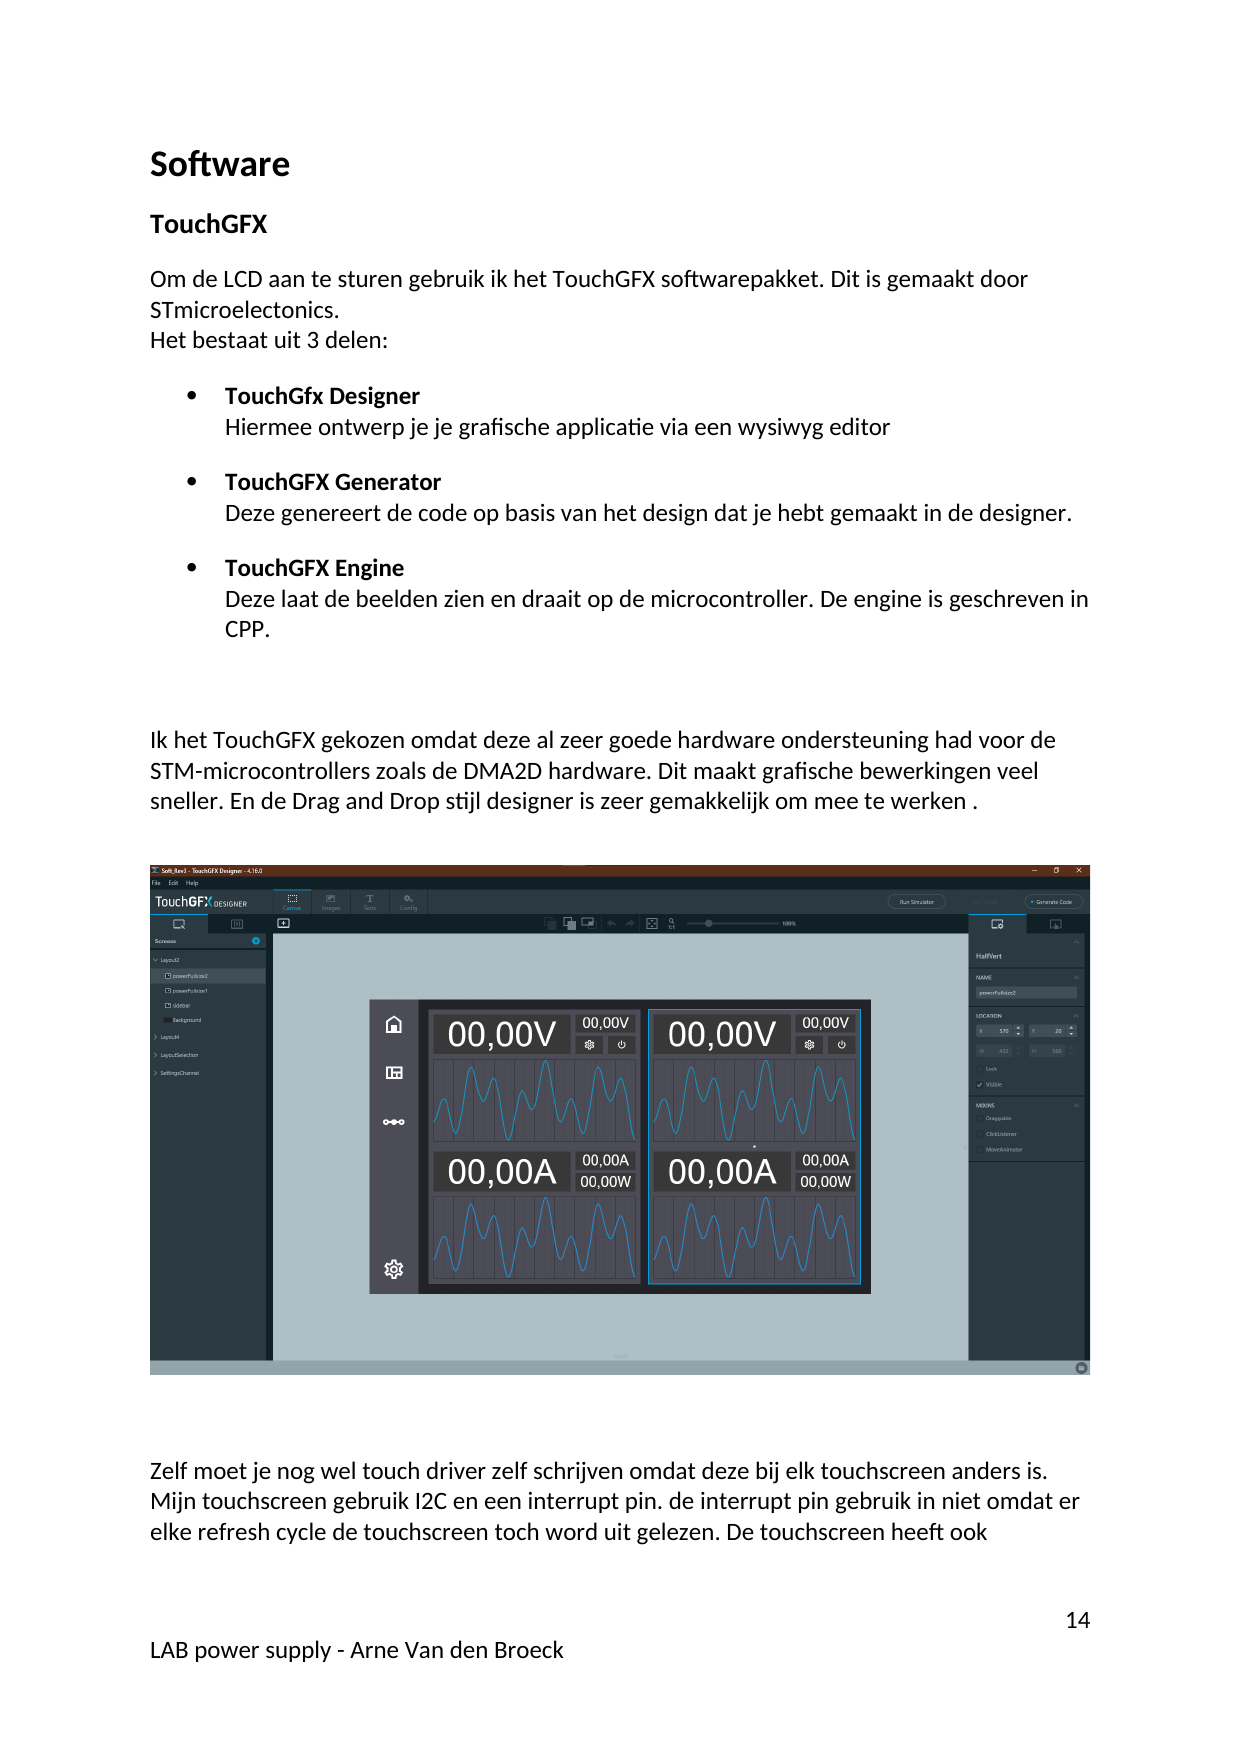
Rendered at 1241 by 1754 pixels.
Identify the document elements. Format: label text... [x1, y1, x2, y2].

subtitle TouchGFX [150, 206, 1090, 241]
list TouchGfx Designer Hiermee ontwerp je je grafische applicatie via een wysiwyg editor [187, 380, 1090, 441]
text Om de LCD aan te sturen gebruik ik het TouchGFX softwarepakket. Dit is gemaakt door STmicroelectonics. Het bestaat uit 3 delen: [150, 264, 1090, 355]
list TouchGFX Generator Deze genereert de code op basis van het design dat je hebt gemaakt in de designer. [187, 466, 1090, 527]
text Zelf moet je nog wel touch driver zelf schrijven omdat deze bij elk touchscreen anders is. Mijn touchscreen gebruik I2C en een interrupt pin. de interrupt pin gebruik in niet omdat er elke refresh cycle de touchscreen toch word uit gelezen. De touchscreen heeft ook [150, 1455, 1090, 1547]
list TouchGFX Engine Deze laat de beelden zien en draait op de microcontroller. De engine is geschreven in CPP. [187, 552, 1090, 644]
subtitle Software [150, 140, 1090, 186]
text Ik het TouchGFX gekozen omdat deze al zeer goede hardware ondersteuning had voor de STM-microcontrollers zoals de DMA2D hardware. Dit maakt grafische bewerkingen veel sneller. En de Drag and Drop stijl designer is zeer gemakkelijk om mee te werken . [150, 724, 1090, 816]
